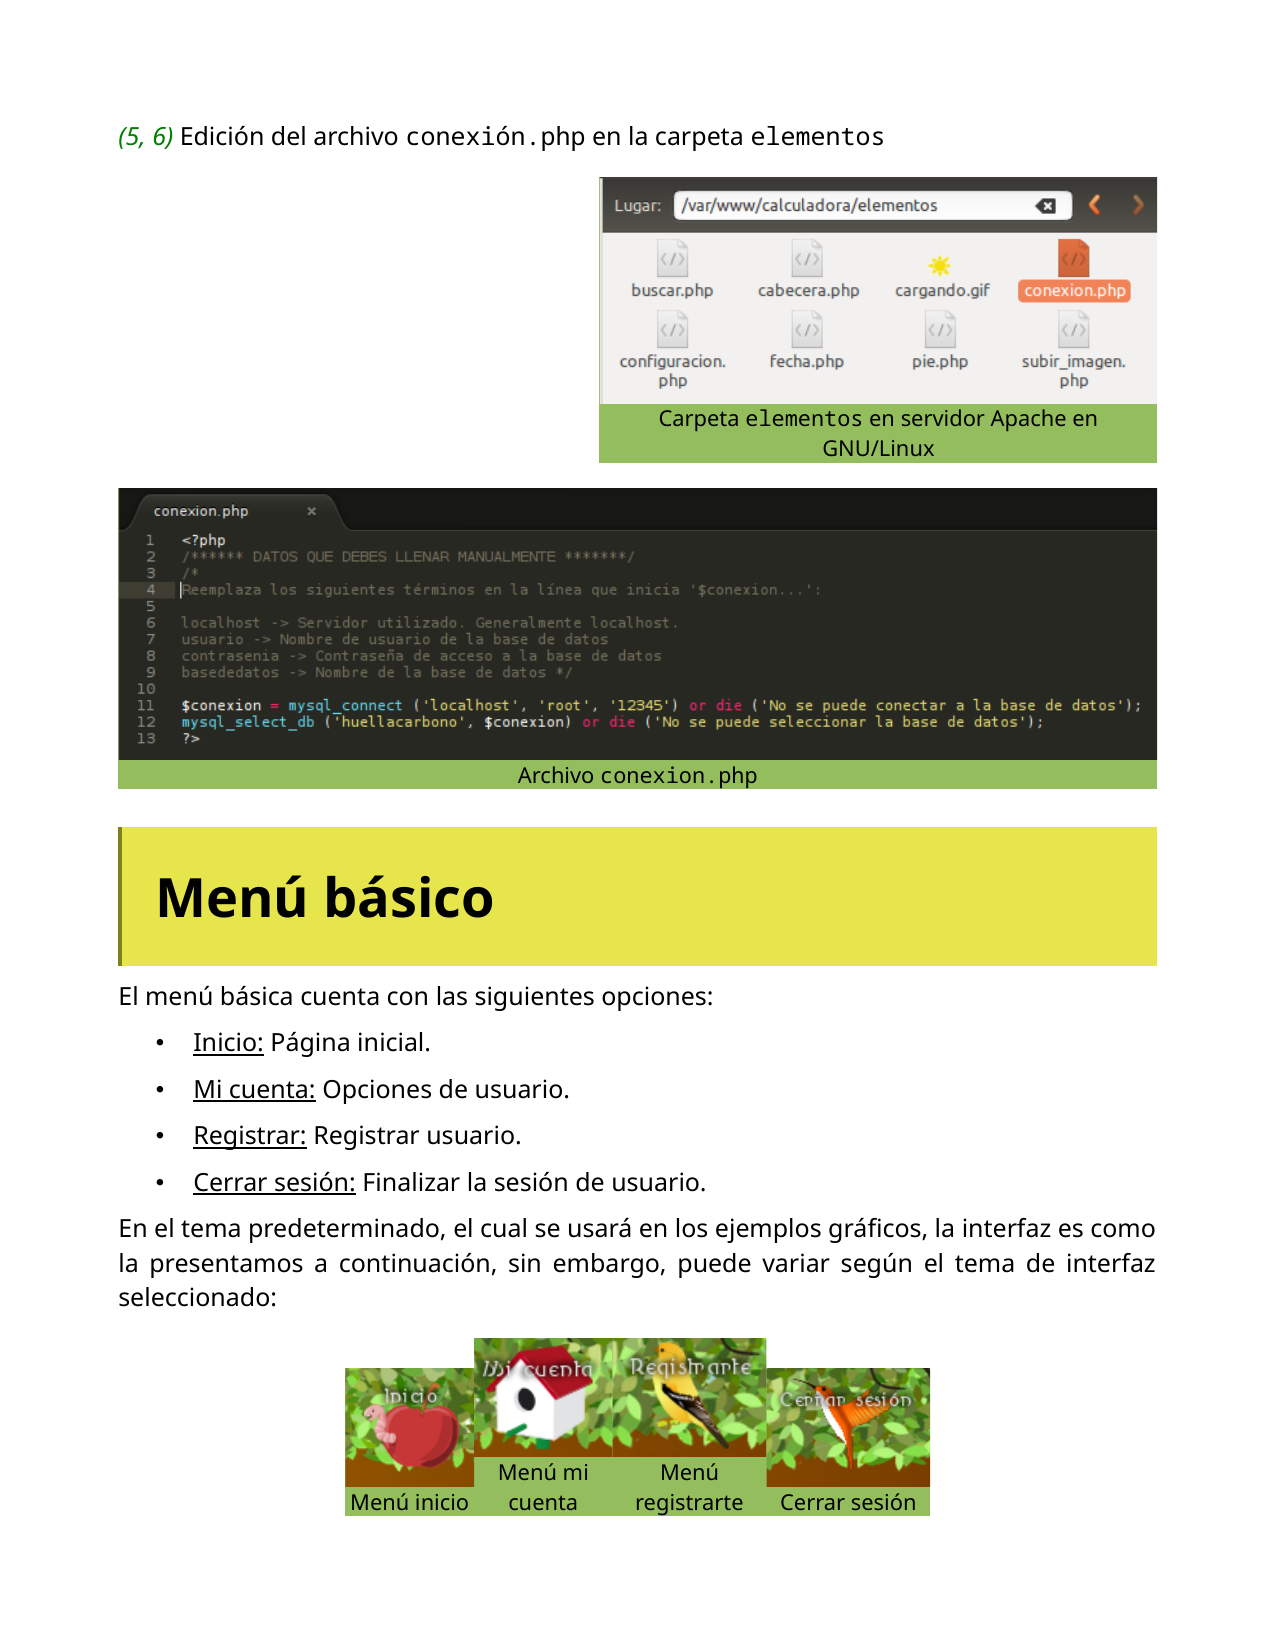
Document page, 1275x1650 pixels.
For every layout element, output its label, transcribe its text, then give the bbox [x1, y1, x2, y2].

text Cerrar sesión [766, 1487, 930, 1516]
subtitle Menú básico [122, 827, 1157, 966]
picture [599, 177, 1158, 404]
list Mi cuenta: Opciones de usuario. [156, 1071, 1157, 1106]
picture [345, 1338, 930, 1487]
text Menú inicio [345, 1487, 474, 1516]
text Menú registrarte [612, 1457, 766, 1516]
text Archivo conexion.php [118, 760, 1157, 789]
subtitle (5, 6) Edición del archivo conexión.php en la carpeta elementos [118, 118, 1157, 152]
picture [118, 488, 1158, 760]
list Inicio: Página inicial. [156, 1025, 1157, 1059]
text Carpeta elementos en servidor Apache en GNU/Linux [599, 404, 1157, 463]
text El menú básica cuenta con las siguientes opciones: [118, 978, 1157, 1012]
text Menú mi cuenta [474, 1457, 612, 1516]
text En el tema predeterminado, el cual se usará en los ejemplos gráficos, la interfaz es como la presentamos a continuación, sin embargo, puede variar según el tema de interfaz seleccionado: [118, 1211, 1157, 1313]
list Cerrar sesión: Finalizar la sesión de usuario. [156, 1164, 1157, 1199]
list Registrar: Registrar usuario. [156, 1118, 1157, 1152]
